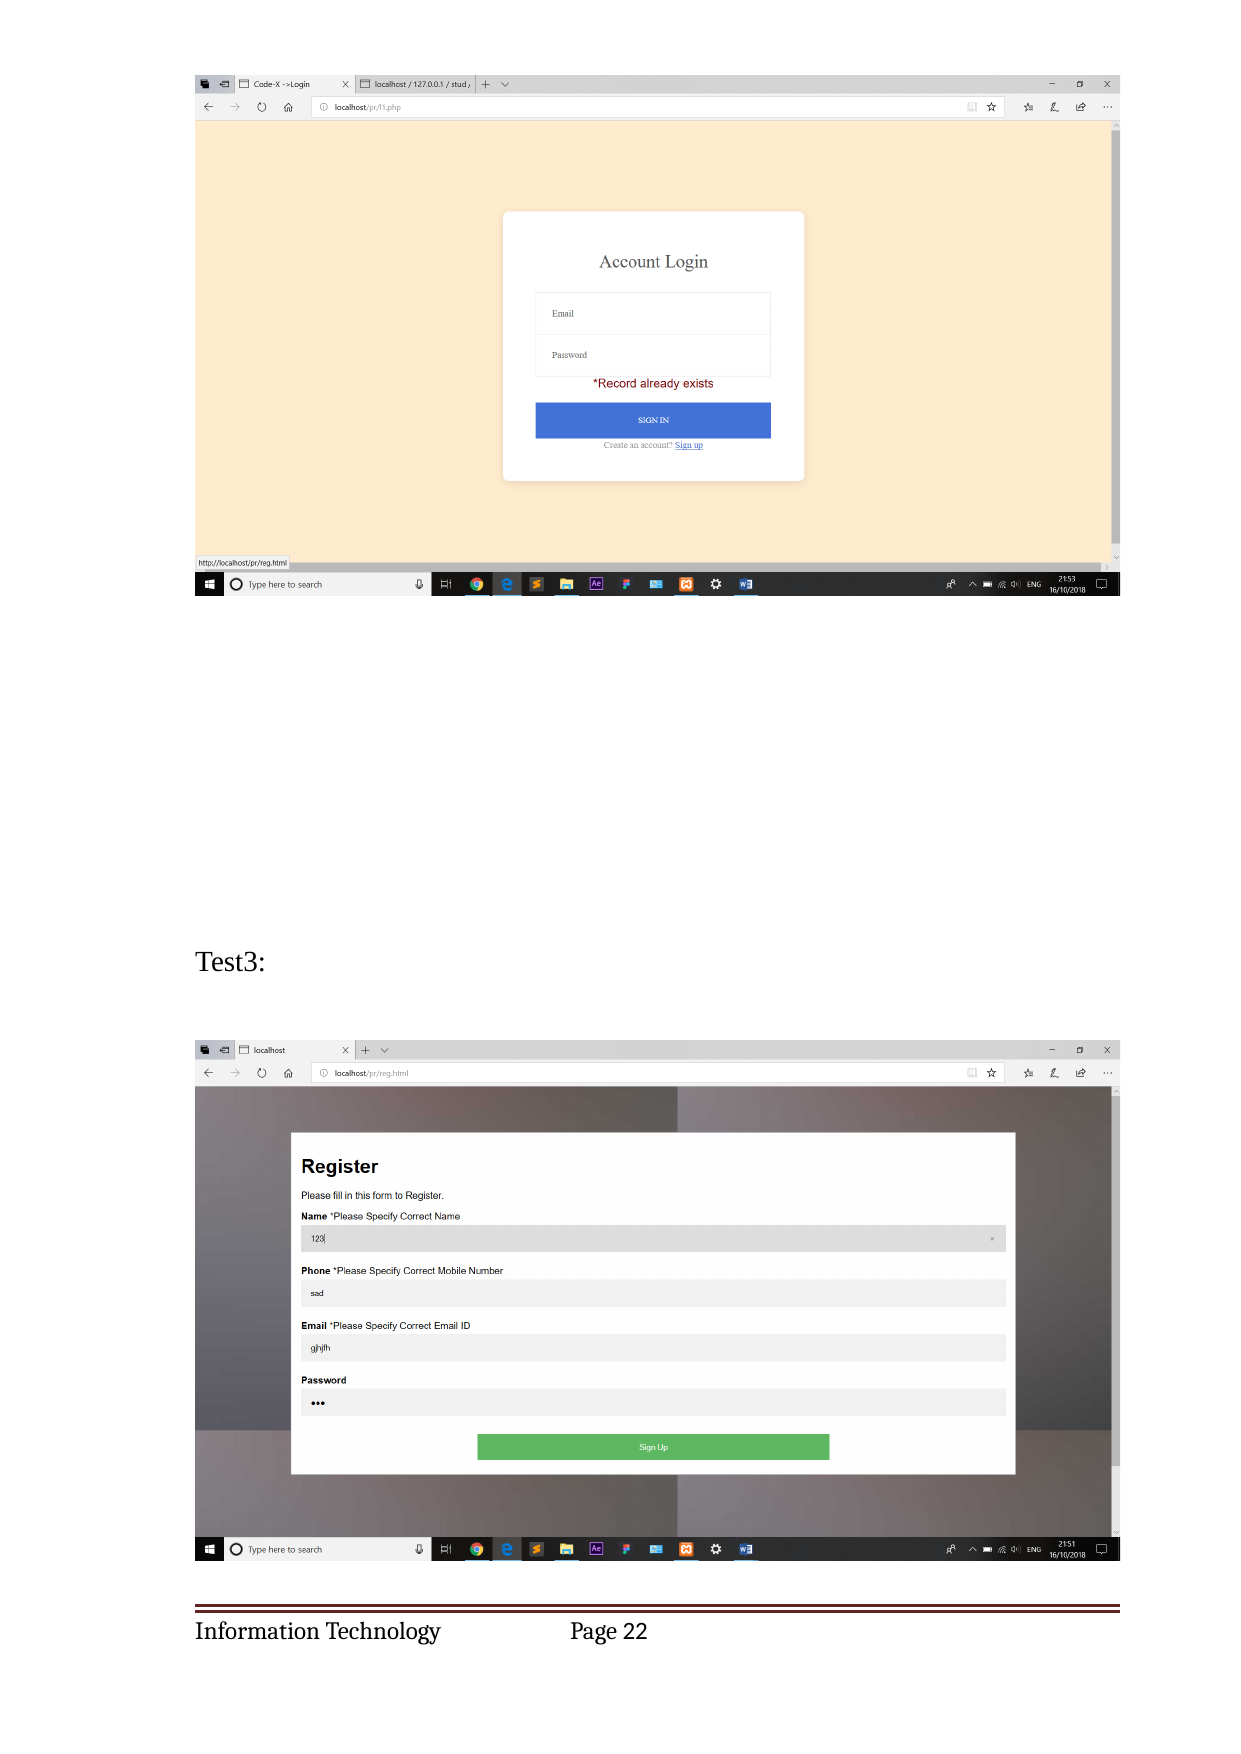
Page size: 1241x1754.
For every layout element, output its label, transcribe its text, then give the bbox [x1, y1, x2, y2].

text Test3: [195, 944, 1120, 978]
